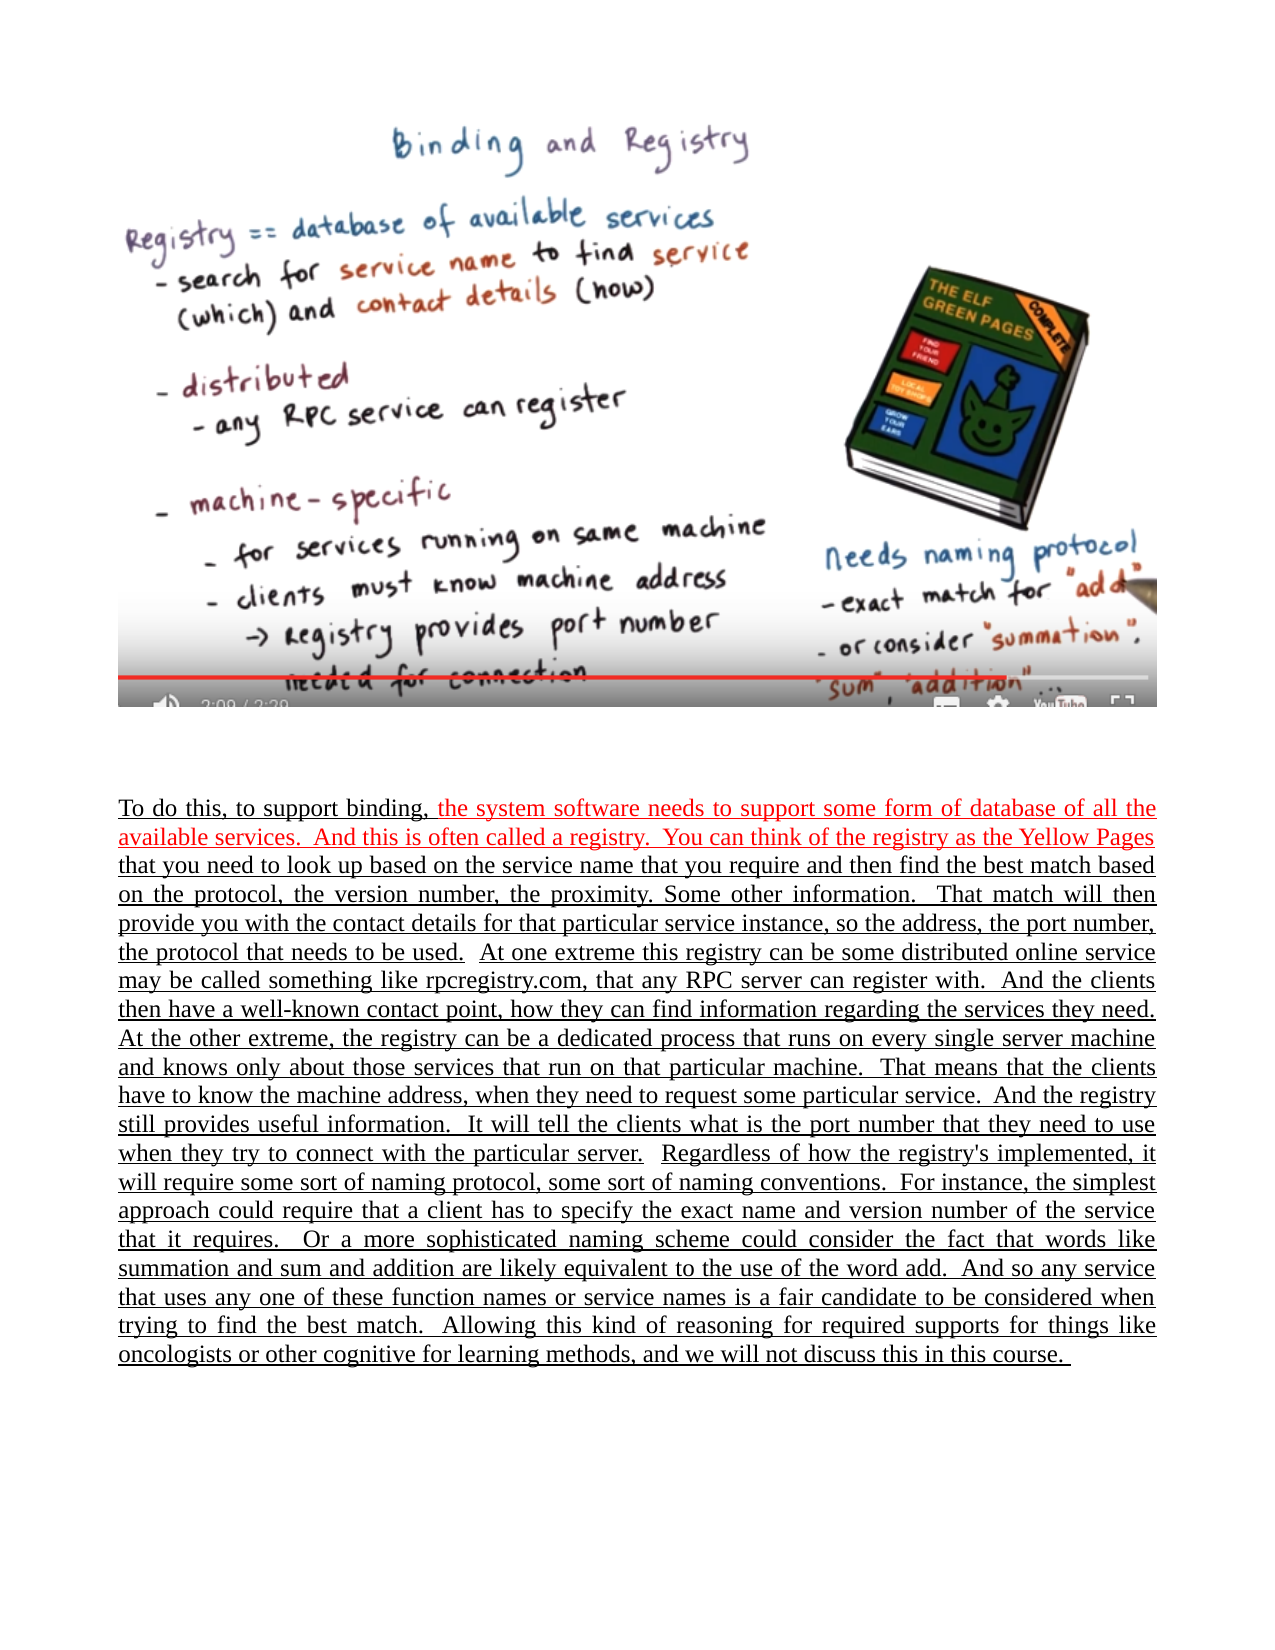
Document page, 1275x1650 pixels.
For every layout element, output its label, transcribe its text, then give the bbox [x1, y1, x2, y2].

text To do this, to support binding, the system software needs to support some form of database of all the [118, 793, 1157, 818]
text oncologists or other cognitive for learning methods, and we will not discuss this in this course. [118, 1337, 1157, 1368]
text approach could require that a client has to specify the exact name and version number of the service that it requires. Or a more sophisticated naming scheme could consider the fact that words like [118, 1193, 1157, 1249]
text summation and sum and addition are likely equivalent to the use of the word add. And so any service that uses any one of these function names or service names is a fair candidate to be considered when trying to find the best match. Allowing this kind of reasoning for required supports for things like [118, 1251, 1157, 1336]
text provide you with the contact details for that particular service instance, so the address, the port number, the protocol that needs to be used. At one extreme this registry can be some distributed online service may be called something like rpcregistry.com, that any RPC server can register with. And the clients then have a well-known contact point, how they can find information regarding the services they need. At the other extreme, the registry can be a dedicated process that runs on every single server machine and knows only about those services that run on that particular machine. That means that the clients [118, 906, 1157, 1077]
picture [118, 118, 1157, 707]
text have to know the machine address, when they need to request some particular service. And the registry [118, 1078, 1157, 1106]
text still provides useful information. It will tell the clients what is the port number that they need to use when they try to connect with the particular server. Regardless of how the registry's implemented, it will require some sort of naming protocol, some sort of naming conventions. For instance, the simplest [118, 1107, 1157, 1192]
text available services. And this is often called a registry. You can think of the registry as the Yellow Pages that you need to look up based on the service name that you require and then find the best match based on the protocol, the version number, the proximity. Some other information. That match will then [118, 819, 1157, 904]
